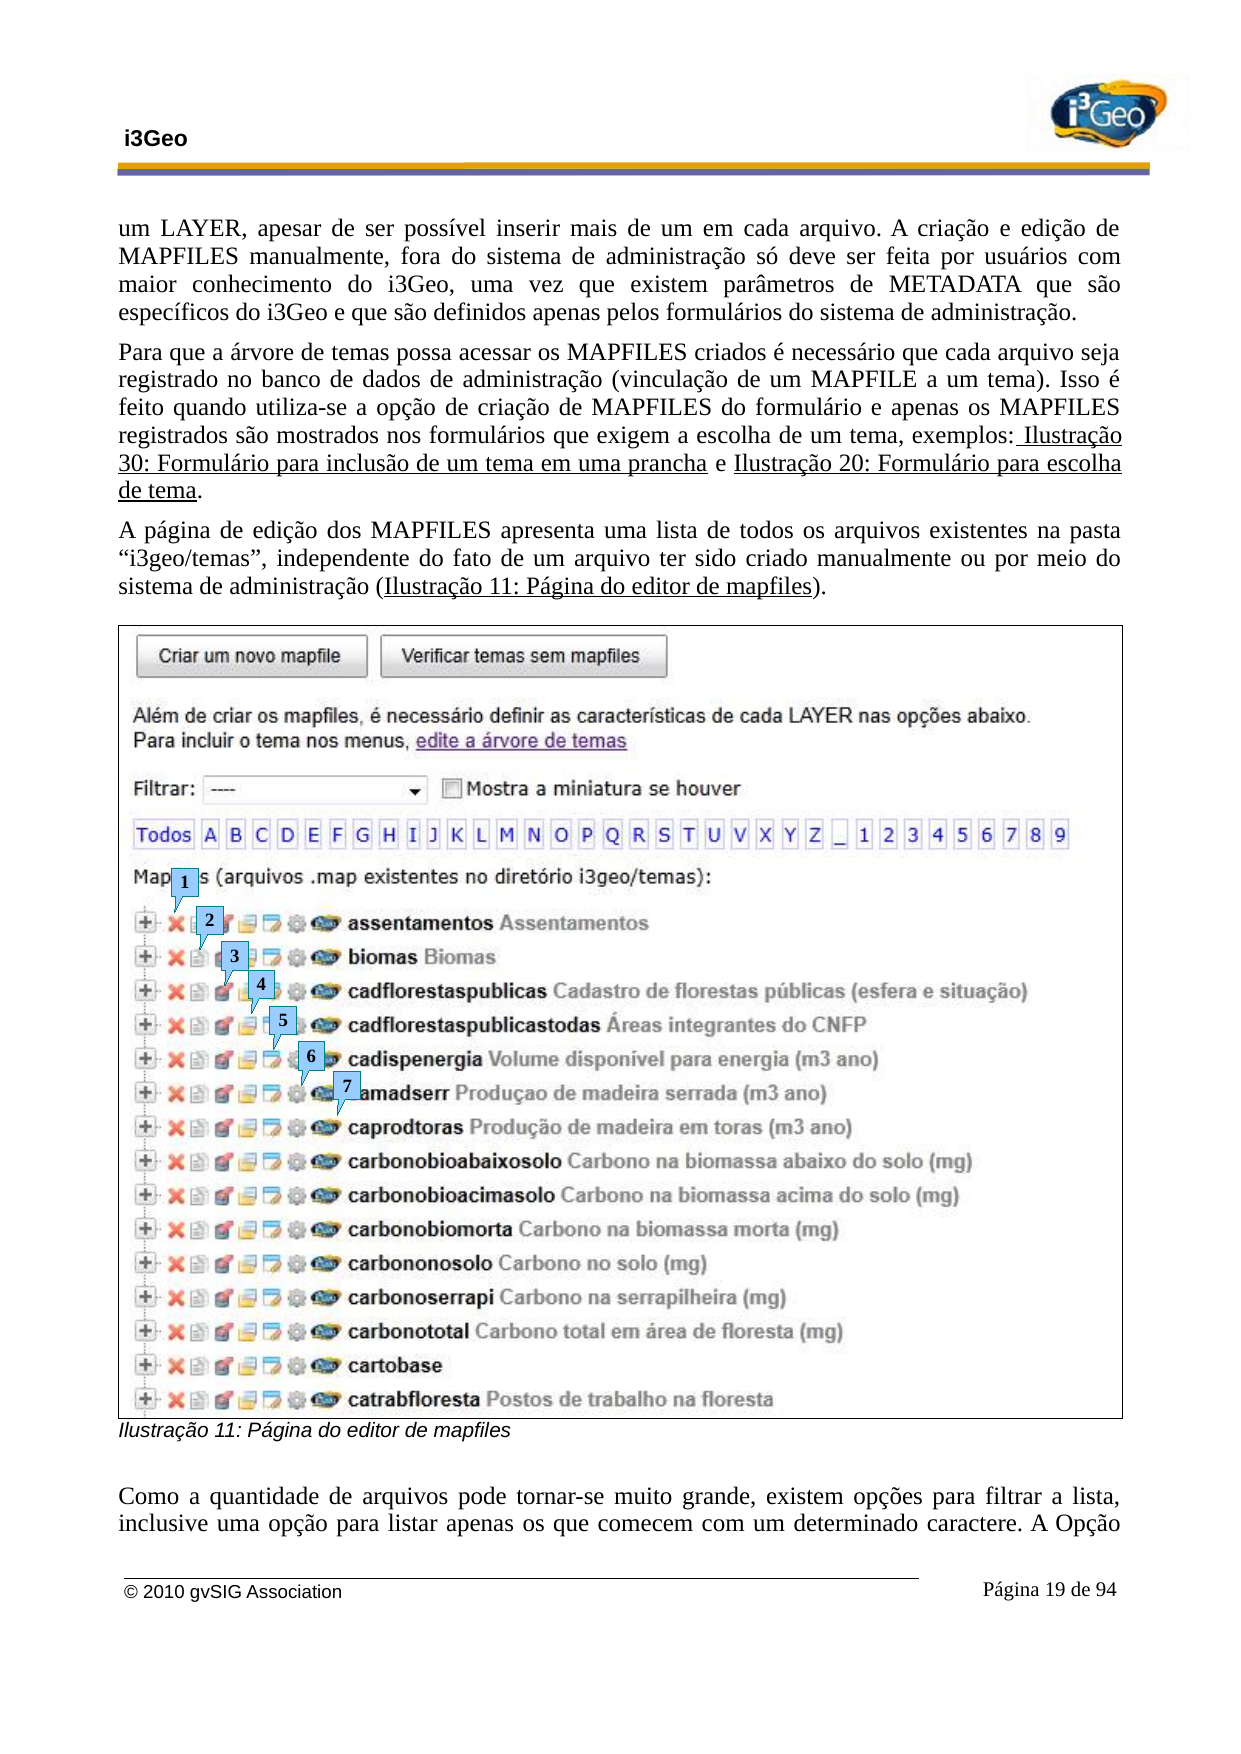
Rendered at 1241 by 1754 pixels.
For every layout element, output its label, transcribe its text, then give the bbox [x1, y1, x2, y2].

text Para que a árvore de temas possa acessar os MAPFILES criados é necessário que cada arquivo seja registrado no banco de dados de administração (vinculação de um MAPFILE a um tema). Isso é feito quando utiliza-se a opção de criação de MAPFILES do formulário e apenas os MAPFILES registrados são mostrados nos formulários que exigem a escolha de um tema, exemplos: Ilustração 30: Formulário para inclusão de um tema em uma prancha e Ilustração 20: Formulário para escolha de tema. [118, 338, 1122, 504]
text Como a quantidade de arquivos pode tornar-se muito grande, existem opções para filtrar a lista, inclusive uma opção para listar apenas os que comecem com um determinado caractere. A Opção [118, 1482, 1122, 1537]
picture [119, 626, 1122, 1418]
text Ilustração 11: Página do editor de mapfiles [118, 1419, 1122, 1442]
text um LAYER, apesar de ser possível inserir mais de um em cada arquivo. A criação e edição de MAPFILES manualmente, fora do sistema de administração só deve ser feita por usuários com maior conhecimento do i3Geo, uma vez que existem parâmetros de METADATA que são específicos do i3Geo e que são definidos apenas pelos formulários do sistema de administração. [118, 214, 1122, 325]
text A página de edição dos MAPFILES apresenta uma lista de todos os arquivos existentes na pasta “i3geo/temas”, independente do fato de um arquivo ter sido criado manualmente ou por meio do sistema de administração (Ilustração 11: Página do editor de mapfiles). [118, 517, 1122, 600]
picture [1025, 74, 1191, 151]
